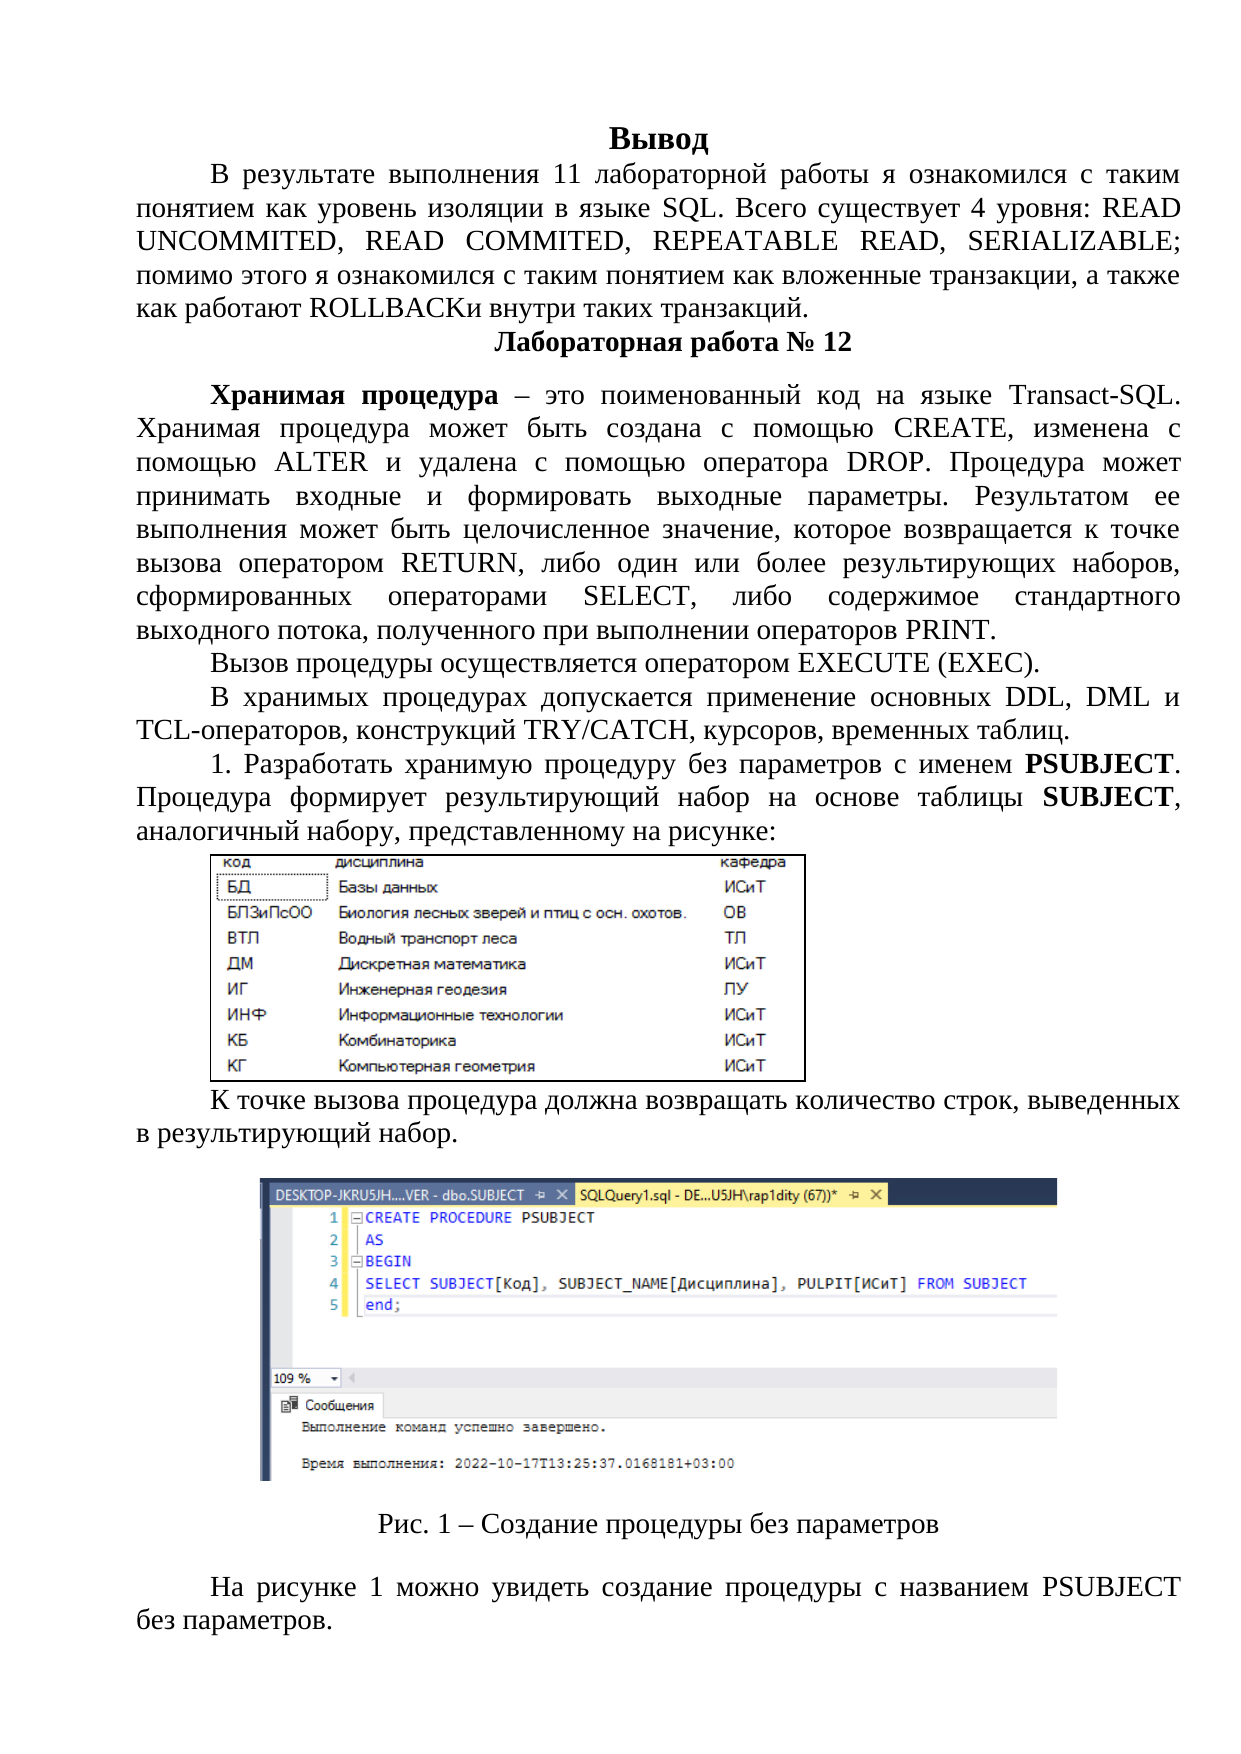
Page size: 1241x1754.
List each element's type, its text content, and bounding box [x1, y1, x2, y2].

text Рис. 1 – Создание процедуры без параметров [136, 1506, 1181, 1539]
picture [211, 856, 804, 1080]
text 1. Разработать хранимую процедуру без параметров с именем PSUBJECT. Процедура формирует результирующий набор на основе таблицы SUBJECT, аналогичный набору, представленному на рисунке: [136, 746, 1181, 847]
picture [259, 1178, 1058, 1481]
text В хранимых процедурах допускается применение основных DDL, DML и TCL-операторов, конструкций TRY/CATCH, курсоров, временных таблиц. [136, 679, 1181, 746]
text В результате выполнения 11 лабораторной работы я ознакомился с таким понятием как уровень изоляции в языке SQL. Всего существует 4 уровня: READ UNCOMMITED, READ COMMITED, REPEATABLE READ, SERIALIZABLE; помимо этого я ознакомился с таким понятием как вложенные транзакции, а также как работают ROLLBACKи внутри таких транзакций. [136, 156, 1181, 324]
text К точке вызова процедура должна возвращать количество строк, выведенных в результирующий набор. [136, 1082, 1181, 1149]
text Вывод [136, 118, 1181, 156]
text Хранимая процедура – это поименованный код на языке Transact-SQL. Хранимая процедура может быть создана с помощью CREATE, изменена с помощью ALTER и удалена с помощью оператора DROP. Процедура может принимать входные и формировать выходные параметры. Результатом ее выполнения может быть целочисленное значение, которое возвращается к точке вызова оператором RETURN, либо один или более результирующих наборов, сформированных операторами SELECT, либо содержимое стандартного выходного потока, полученного при выполнении операторов PRINT. [136, 377, 1181, 645]
text На рисунке 1 можно увидеть создание процедуры с названием PSUBJECT без параметров. [136, 1569, 1181, 1636]
text Вызов процедуры осуществляется оператором EXECUTE (EXEC). [136, 645, 1181, 679]
text Лабораторная работа № 12 [136, 324, 1181, 358]
